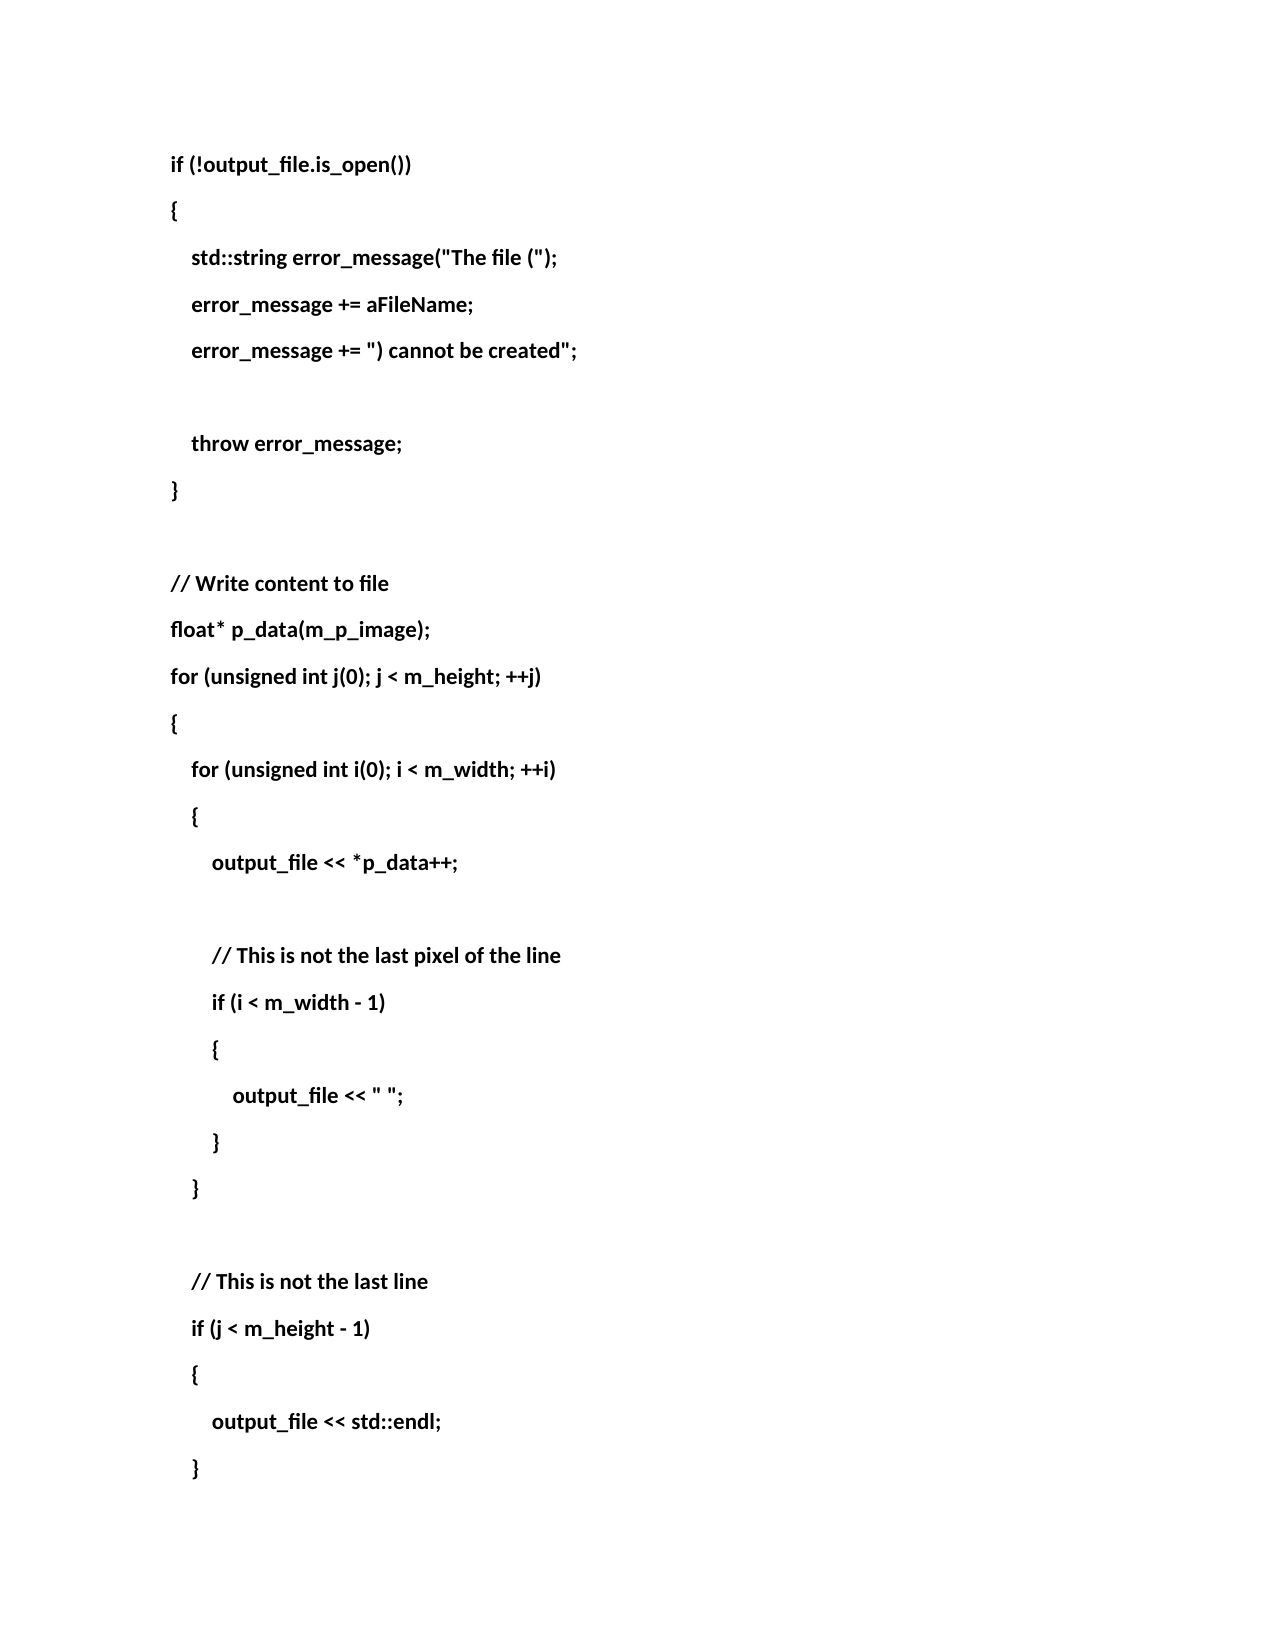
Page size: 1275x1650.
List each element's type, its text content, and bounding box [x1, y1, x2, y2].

text throw error_message; [150, 429, 1125, 457]
text { [150, 197, 1125, 224]
text { [150, 802, 1125, 830]
text for (unsigned int i(0); i < m_width; ++i) [150, 755, 1125, 783]
text { [150, 1361, 1125, 1389]
text error_message += ") cannot be created"; [150, 336, 1125, 364]
text if (j < m_height - 1) [150, 1314, 1125, 1342]
text // Write content to file [150, 569, 1125, 597]
text } [150, 1174, 1125, 1202]
text if (i < m_width - 1) [150, 988, 1125, 1016]
text { [150, 1035, 1125, 1063]
text output_file << std::endl; [150, 1407, 1125, 1435]
text // This is not the last pixel of the line [150, 942, 1125, 969]
text output_file << " "; [150, 1081, 1125, 1109]
text std::string error_message("The file ("); [150, 243, 1125, 271]
text error_message += aFileName; [150, 290, 1125, 318]
text float* p_data(m_p_image); [150, 616, 1125, 644]
text if (!output_file.is_open()) [150, 150, 1125, 178]
text } [150, 1128, 1125, 1156]
text { [150, 709, 1125, 737]
text } [150, 476, 1125, 504]
text output_file << *p_data++; [150, 848, 1125, 876]
text // This is not the last line [150, 1267, 1125, 1296]
text for (unsigned int j(0); j < m_height; ++j) [150, 662, 1125, 690]
text } [150, 1454, 1125, 1482]
